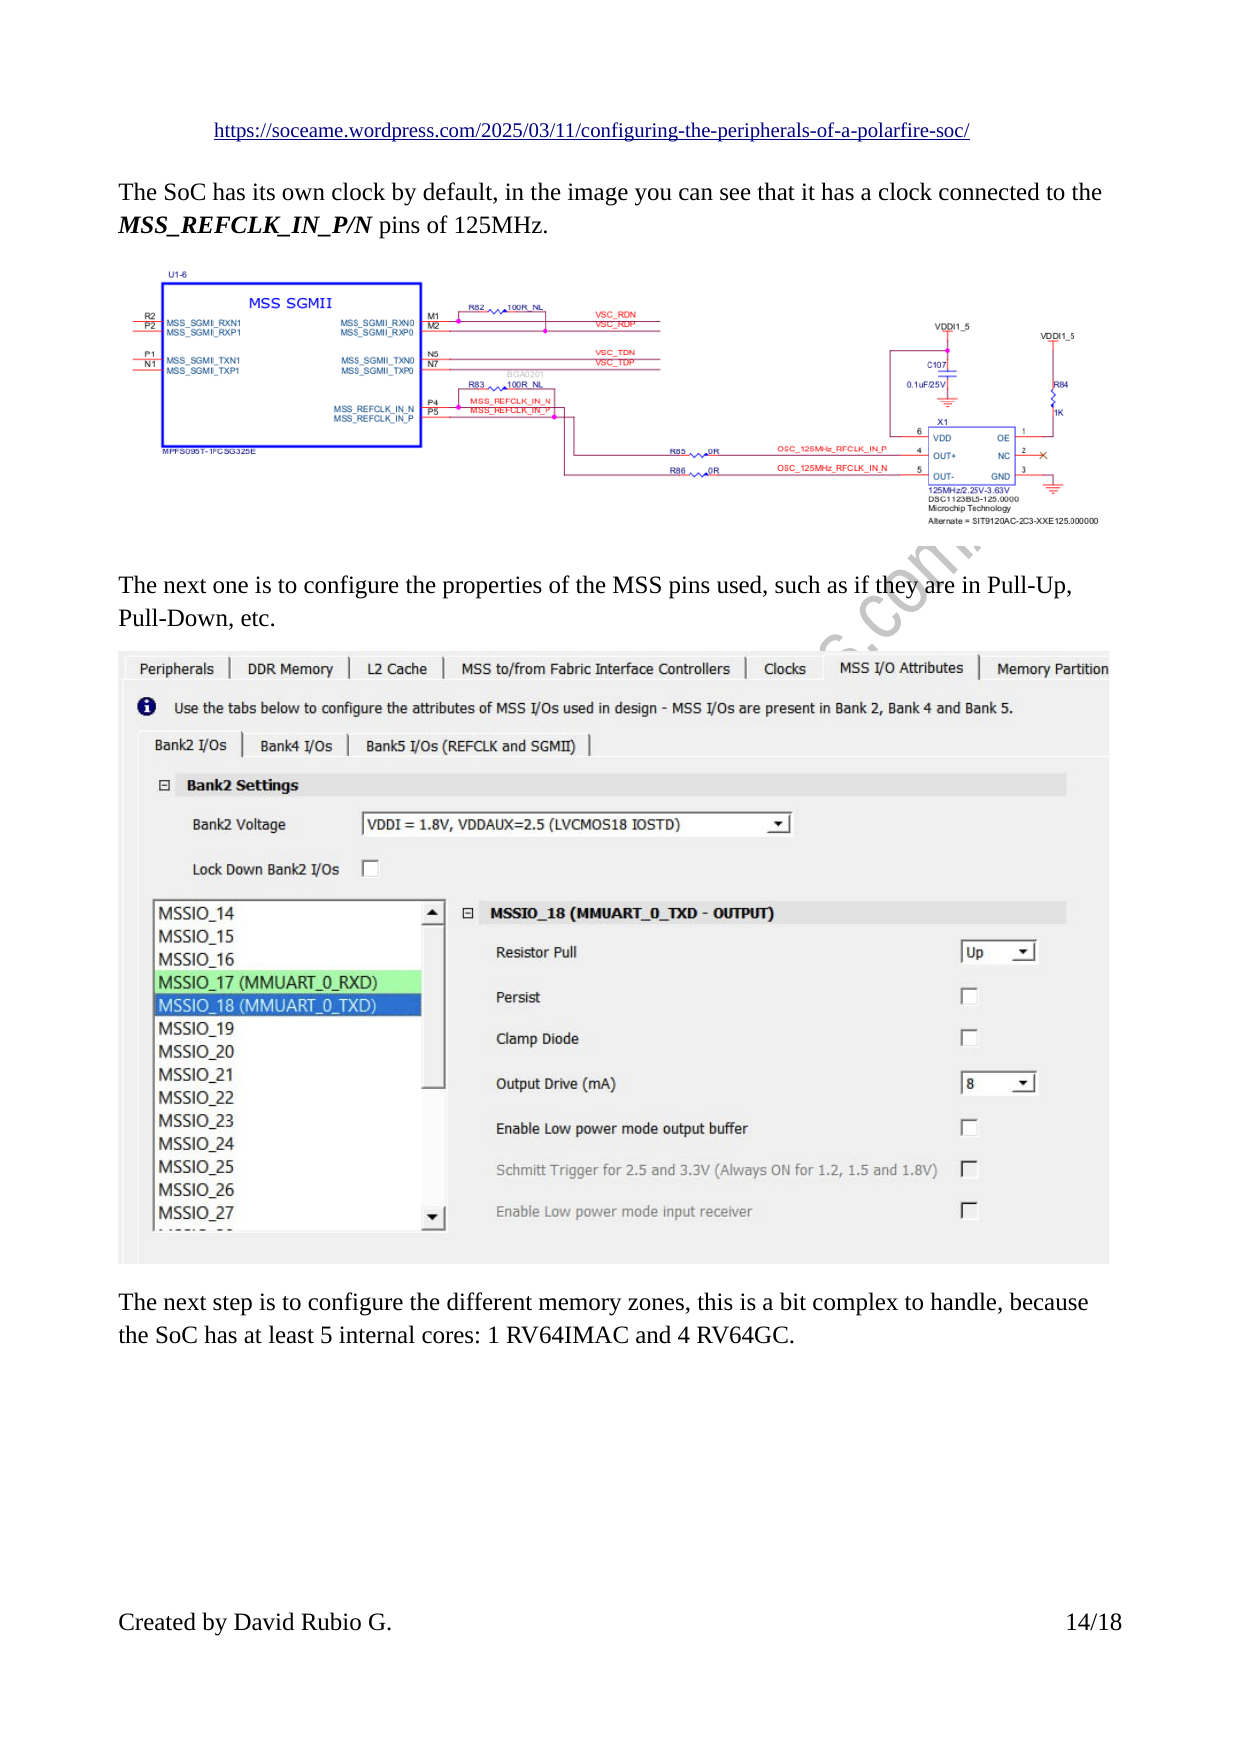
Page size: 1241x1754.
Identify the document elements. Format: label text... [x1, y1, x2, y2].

text The SoC has its own clock by default, in the image you can see that it has a clock connected to the MSS_REFCLK_IN_P/N pins of 125MHz. [118, 177, 1122, 239]
text The next one is to configure the properties of the MSS pins used, such as if they are in Pull-Up, Pull-Down, etc. [118, 570, 1122, 632]
picture [118, 651, 1110, 1264]
picture [118, 257, 1119, 546]
text The next step is to configure the different memory zones, this is a bit complex to handle, because the SoC has at least 5 internal cores: 1 RV64IMAC and 4 RV64GC. [118, 1287, 1122, 1349]
